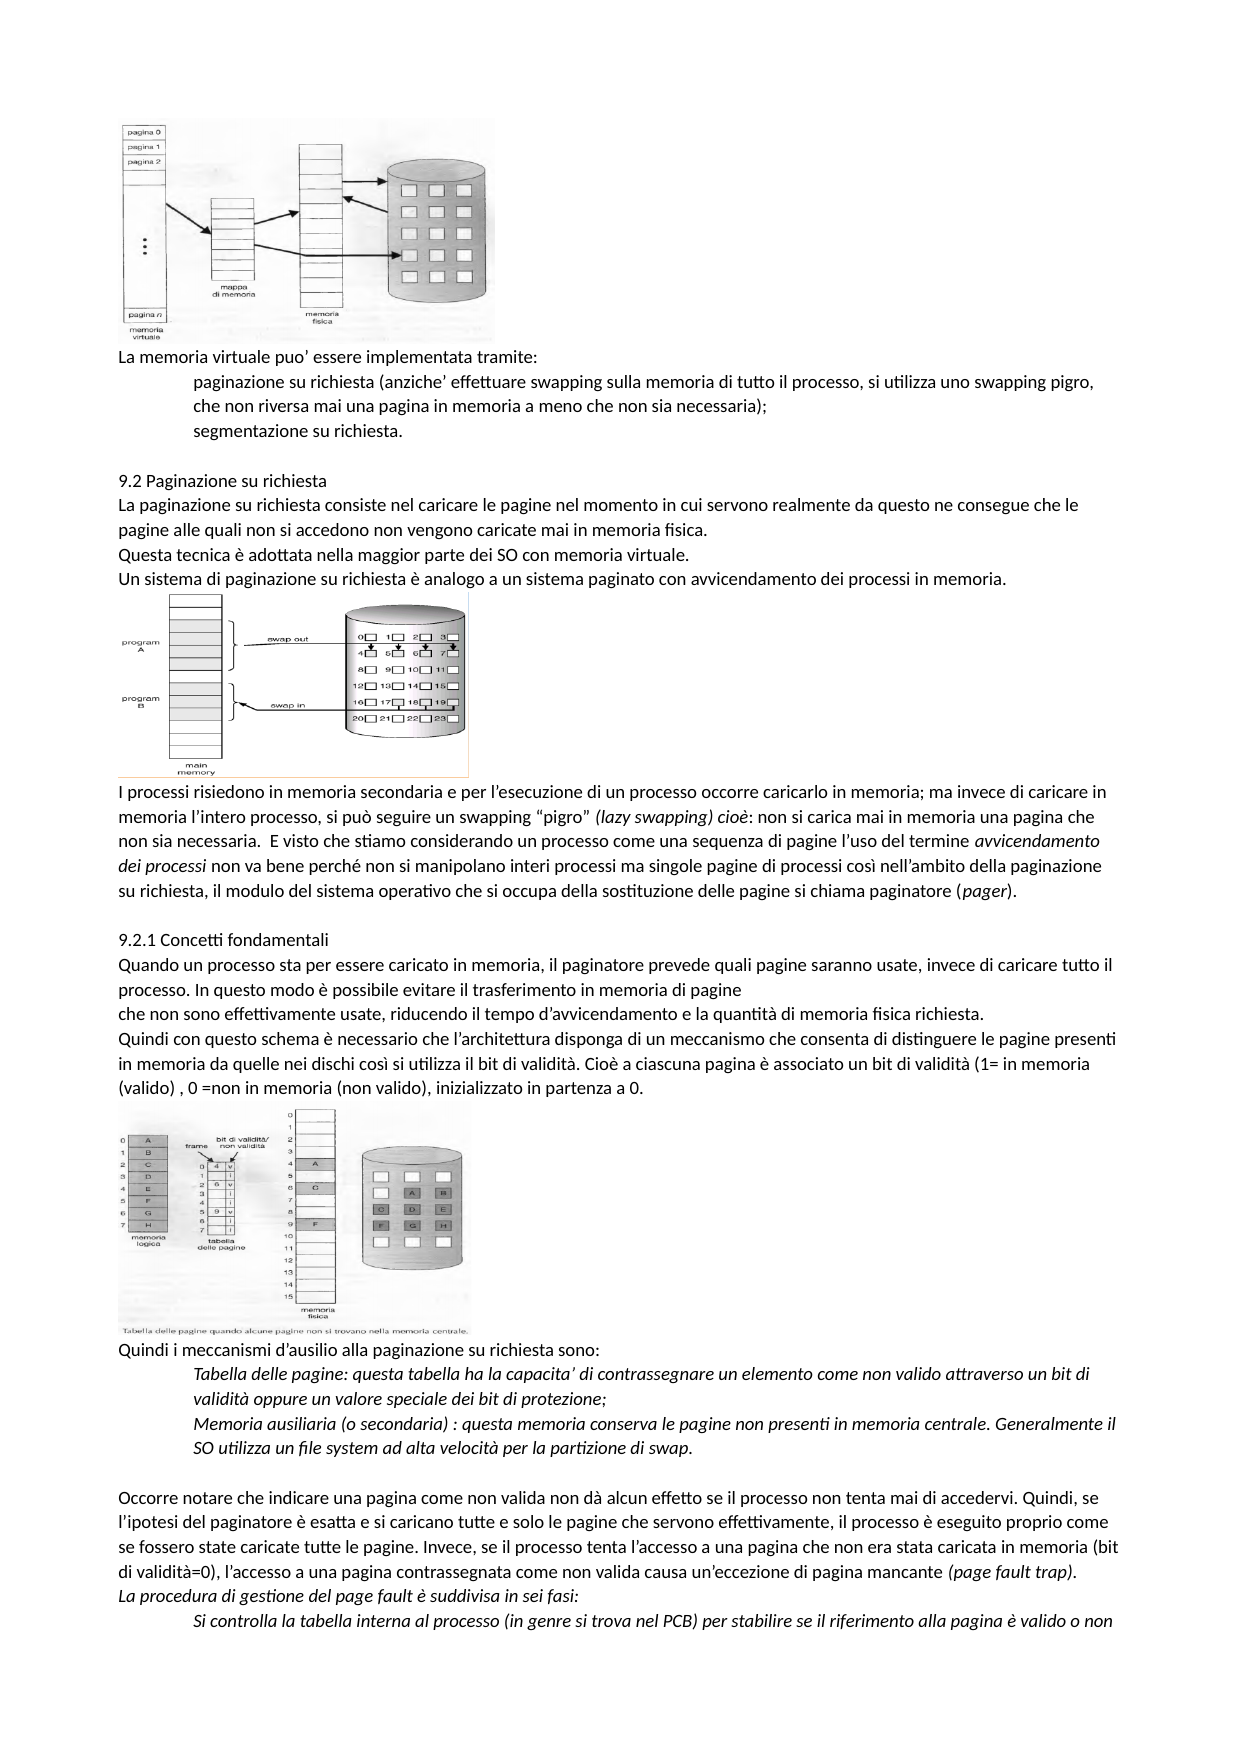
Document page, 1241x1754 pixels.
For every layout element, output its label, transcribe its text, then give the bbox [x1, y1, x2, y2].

text Quindi i meccanismi d’ausilio alla paginazione su richiesta sono: [118, 1338, 1122, 1361]
text 9.2 Paginazione su richiesta [118, 469, 1122, 492]
text Questa tecnica è adottata nella maggior parte dei SO con memoria virtuale. [118, 543, 1122, 566]
list Si controlla la tabella interna al processo (in genre si trova nel PCB) per stabilire se il riferimento alla pagina è valido o non [193, 1609, 1122, 1632]
text Un sistema di paginazione su richiesta è analogo a un sistema paginato con avvicendamento dei processi in memoria. [118, 567, 1122, 590]
text 9.2.1 Concetti fondamentali [118, 928, 1122, 951]
list Tabella delle pagine: questa tabella ha la capacita’ di contrassegnare un elemento come non valido attraverso un bit di validità oppure un valore speciale dei bit di protezione; [193, 1362, 1122, 1410]
text Occorre notare che indicare una pagina come non valida non dà alcun effetto se il processo non tenta mai di accedervi. Quindi, se l’ipotesi del paginatore è esatta e si caricano tutte e solo le pagine che servono effettivamente, il processo è eseguito proprio come se fossero state caricate tutte le pagine. Invece, se il processo tenta l’accesso a una pagina che non era stata caricata in memoria (bit di validità=0), l’accesso a una pagina contrassegnata come non valida causa un’eccezione di pagina mancante (page fault trap). [118, 1486, 1122, 1583]
text Quando un processo sta per essere caricato in memoria, il paginatore prevede quali pagine saranno usate, invece di caricare tutto il processo. In questo modo è possibile evitare il trasferimento in memoria di pagine che non sono effettivamente usate, riducendo il tempo d’avvicendamento e la quantità di memoria fisica richiesta. Quindi con questo schema è necessario che l’architettura disponga di un meccanismo che consenta di distinguere le pagine presenti in memoria da quelle nei dischi così si utilizza il bit di validità. Cioè a ciascuna pagina è associato un bit di validità (1= in memoria (valido) , 0 =non in memoria (non valido), inizializzato in partenza a 0. [118, 953, 1122, 1099]
picture [118, 118, 495, 344]
text La memoria virtuale puo’ essere implementata tramite: [118, 345, 1122, 368]
text La procedura di gestione del page fault è suddivisa in sei fasi: [118, 1584, 1122, 1607]
picture [118, 592, 469, 778]
text La paginazione su richiesta consiste nel caricare le pagine nel momento in cui servono realmente da questo ne consegue che le pagine alle quali non si accedono non vengono caricate mai in memoria fisica. [118, 493, 1122, 541]
list segmentazione su richiesta. [193, 419, 1122, 442]
picture [118, 1101, 472, 1335]
list Memoria ausiliaria (o secondaria) : questa memoria conserva le pagine non presenti in memoria centrale. Generalmente il SO utilizza un file system ad alta velocità per la partizione di swap. [193, 1412, 1122, 1459]
list paginazione su richiesta (anziche’ effettuare swapping sulla memoria di tutto il processo, si utilizza uno swapping pigro, che non riversa mai una pagina in memoria a meno che non sia necessaria); [193, 370, 1122, 418]
text I processi risiedono in memoria secondaria e per l’esecuzione di un processo occorre caricarlo in memoria; ma invece di caricare in memoria l’intero processo, si può seguire un swapping “pigro” (lazy swapping) cioè: non si carica mai in memoria una pagina che non sia necessaria. E visto che stiamo considerando un processo come una sequenza di pagine l’uso del termine avvicendamento dei processi non va bene perché non si manipolano interi processi ma singole pagine di processi così nell’ambito della paginazione su richiesta, il modulo del sistema operativo che si occupa della sostituzione delle pagine si chiama paginatore (pager). [118, 780, 1122, 902]
